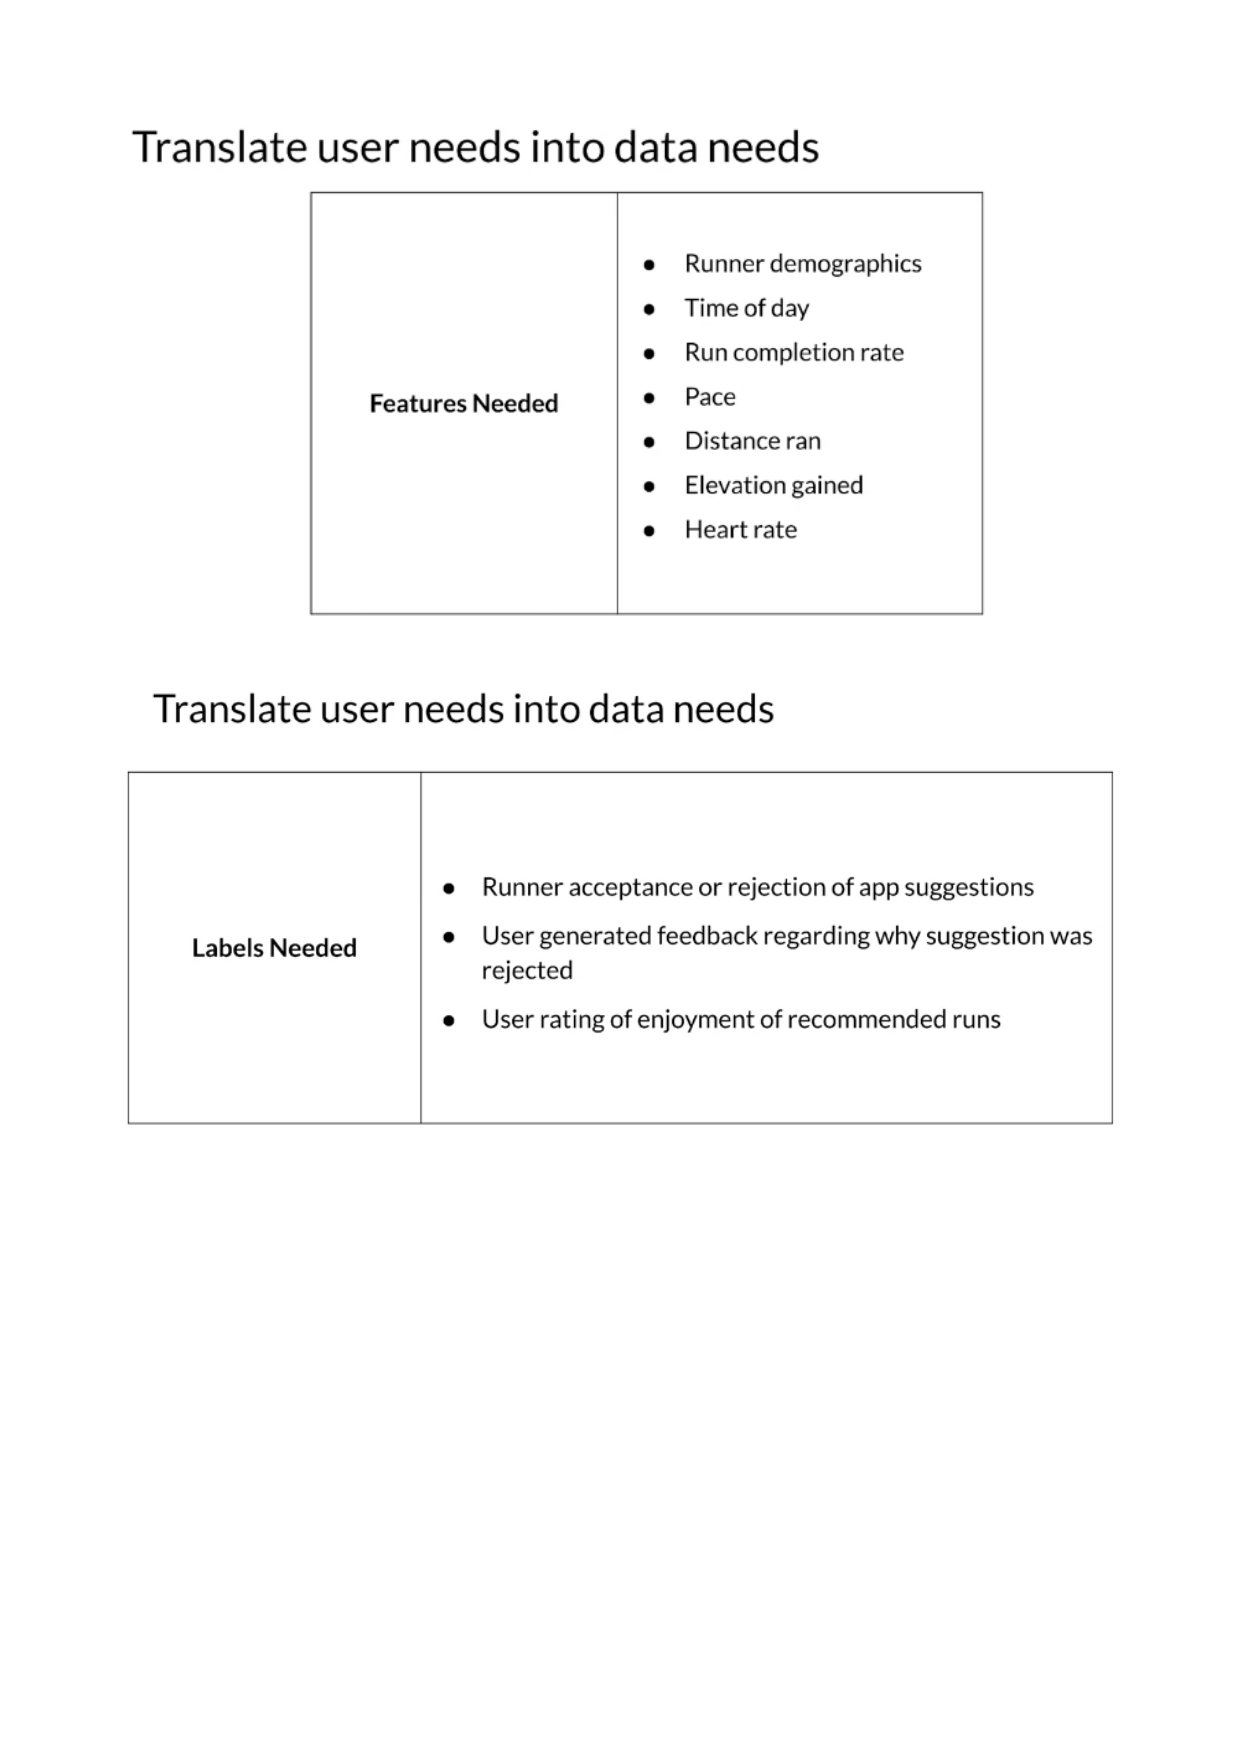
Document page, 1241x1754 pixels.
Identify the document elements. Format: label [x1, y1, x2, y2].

picture [118, 118, 1123, 624]
picture [118, 681, 1123, 1147]
